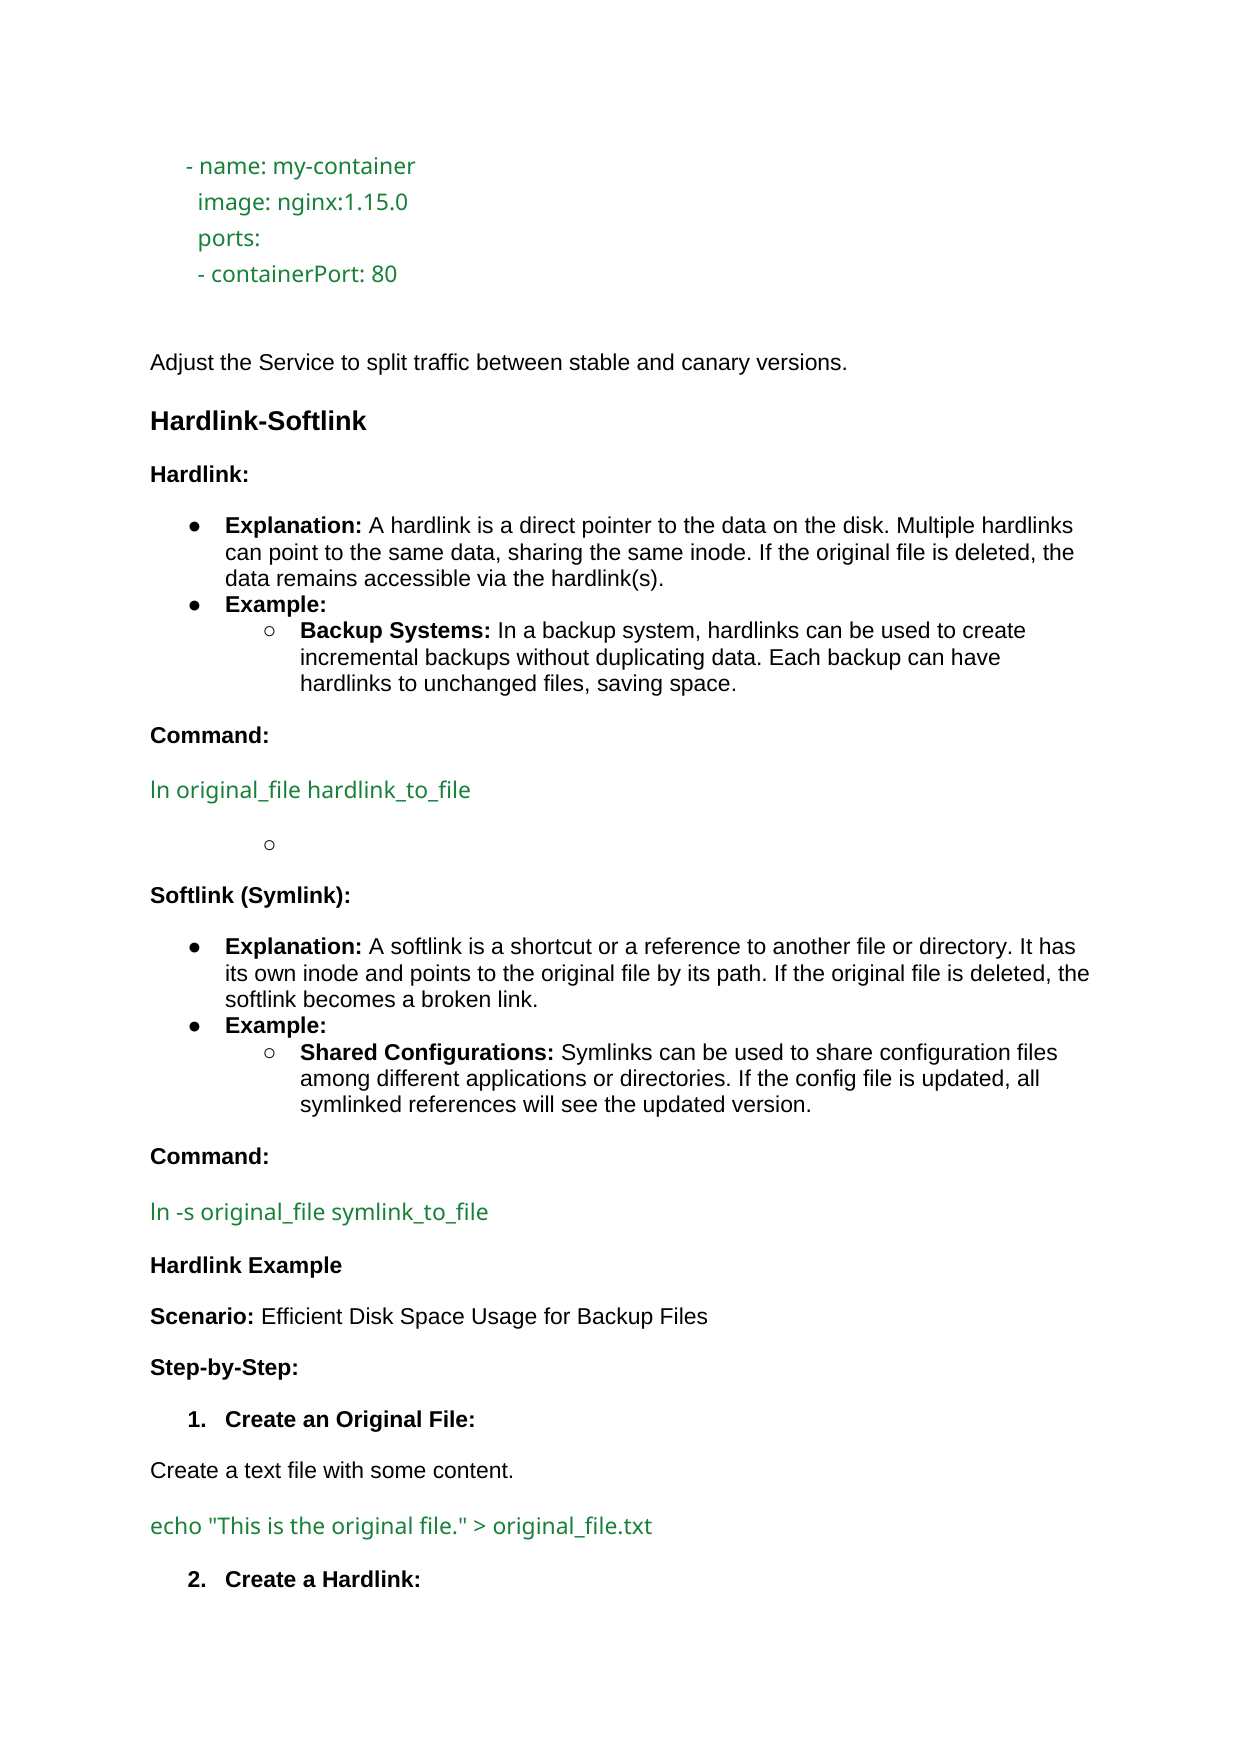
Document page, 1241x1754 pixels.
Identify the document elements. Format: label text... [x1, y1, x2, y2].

text Scenario: Efficient Disk Space Usage for Backup Files [150, 1303, 1090, 1329]
text Command: ln original_file hardlink_to_file [150, 722, 1090, 806]
list Shared Configurations: Symlinks can be used to share configuration files among different applications or directories. If the config file is updated, all symlinked references will see the updated version. [262, 1039, 1090, 1118]
text ports: [150, 222, 1090, 253]
text Create a text file with some content. echo "This is the original file." > original_file.txt [150, 1457, 1090, 1541]
list Example: [187, 591, 1090, 617]
subtitle Hardlink Example [150, 1252, 1090, 1278]
text - containerPort: 80 [150, 258, 1090, 289]
list Create an Original File: [187, 1406, 1090, 1432]
list Explanation: A hardlink is a direct pointer to the data on the disk. Multiple hardlinks can point to the same data, sharing the same inode. If the original file is deleted, the data remains accessible via the hardlink(s). [187, 512, 1090, 591]
text Step-by-Step: [150, 1354, 1090, 1381]
subtitle Hardlink-Softlink [150, 404, 1090, 436]
list Explanation: A softlink is a shortcut or a reference to another file or directory. It has its own inode and points to the original file by its path. If the original file is deleted, the softlink becomes a broken link. [187, 933, 1090, 1012]
list Create a Hardlink: [187, 1566, 1090, 1592]
list Example: [187, 1012, 1090, 1039]
text Adjust the Service to split traffic between stable and canary versions. [150, 349, 1090, 375]
text Hardlink: [150, 461, 1090, 487]
text Softlink (Symlink): [150, 882, 1090, 908]
list Backup Systems: In a backup system, hardlinks can be used to create incremental backups without duplicating data. Each backup can have hardlinks to unchanged files, saving space. [262, 617, 1090, 697]
text image: nginx:1.15.0 [150, 186, 1090, 217]
text Command: ln -s original_file symlink_to_file [150, 1143, 1090, 1227]
text - name: my-container [150, 150, 1090, 181]
